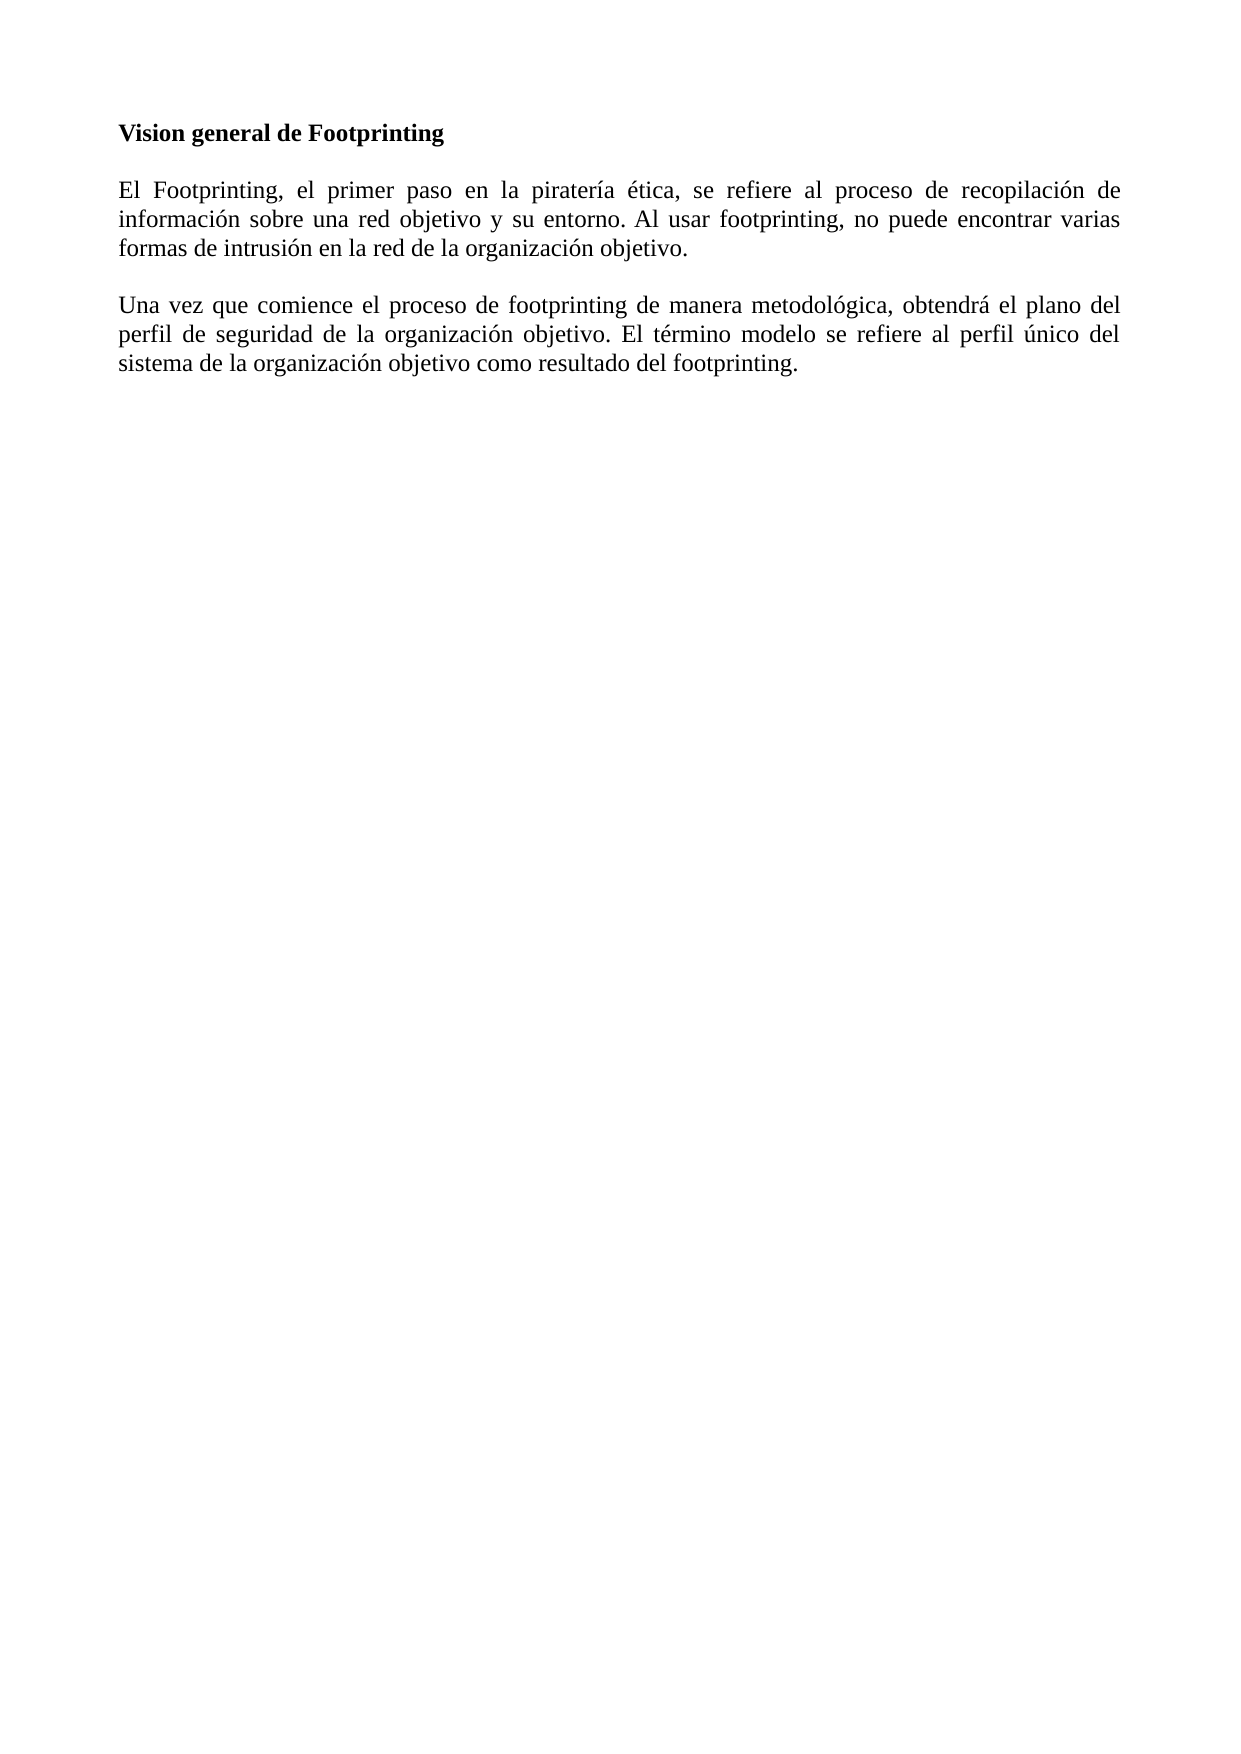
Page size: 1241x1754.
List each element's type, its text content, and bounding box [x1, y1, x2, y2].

text El Footprinting, el primer paso en la piratería ética, se refiere al proceso de recopilación de información sobre una red objetivo y su entorno. Al usar footprinting, no puede encontrar varias formas de intrusión en la red de la organización objetivo. [118, 176, 1122, 262]
text Una vez que comience el proceso de footprinting de manera metodológica, obtendrá el plano del perfil de seguridad de la organización objetivo. El término modelo se refiere al perfil único del sistema de la organización objetivo como resultado del footprinting. [118, 291, 1122, 377]
text Vision general de Footprinting [118, 118, 1122, 147]
